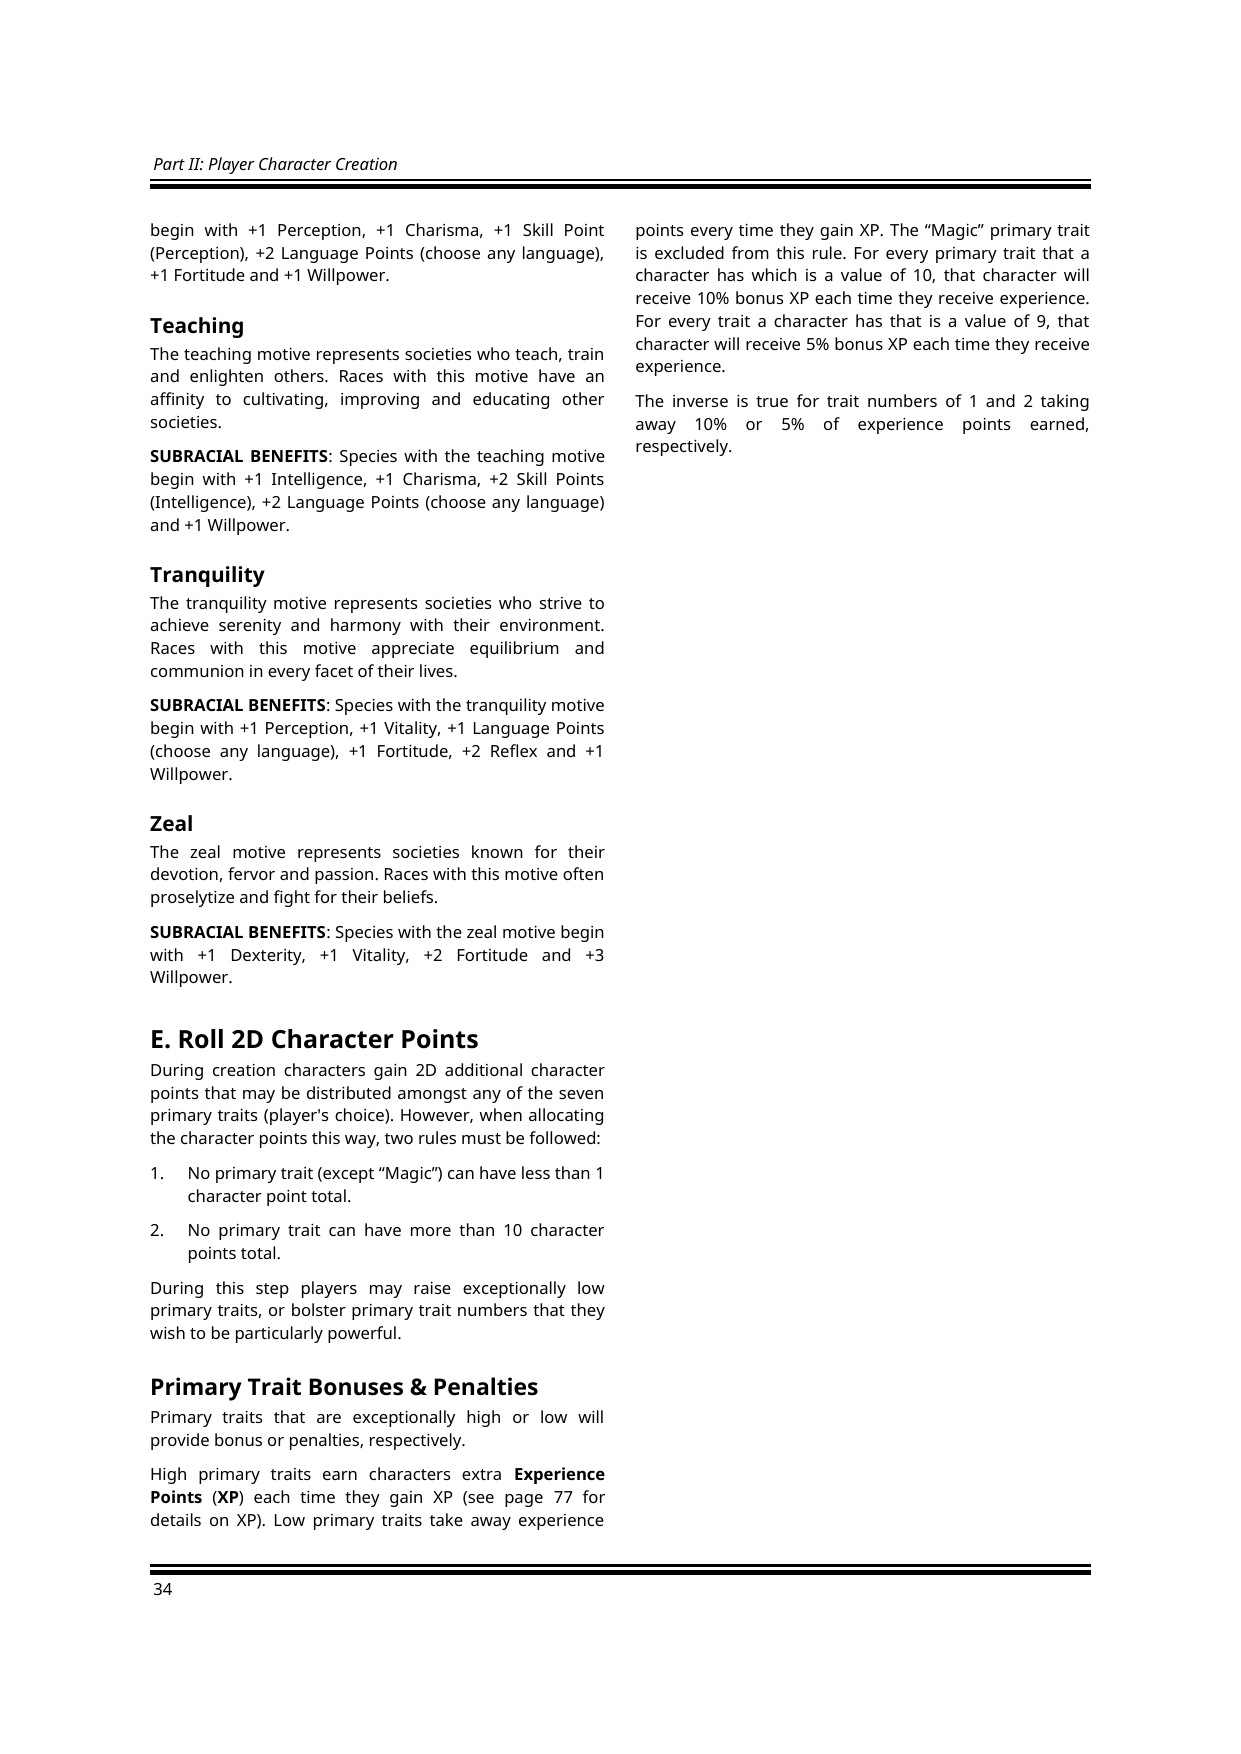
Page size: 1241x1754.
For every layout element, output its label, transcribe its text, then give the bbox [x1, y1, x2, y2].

text Teaching [150, 311, 605, 339]
text The zeal motive represents societies known for their devotion, fervor and passion. Races with this motive often proselytize and fight for their beliefs. [150, 840, 605, 908]
text SUBRACIAL BENEFITS: Species with the zeal motive begin with +1 Dexterity, +1 Vitality, +2 Fortitude and +3 Willpower. [150, 920, 605, 988]
text SUBRACIAL BENEFITS: Species with the teaching motive begin with +1 Intelligence, +1 Charisma, +2 Skill Points (Intelligence), +2 Language Points (choose any language) and +1 Willpower. [150, 445, 605, 536]
text Zeal [150, 809, 605, 837]
subtitle E. Roll 2D Character Points [150, 1022, 605, 1056]
text The inverse is true for trait numbers of 1 and 2 taking away 10% or 5% of experience points earned, respectively. [635, 389, 1091, 458]
text Tranquility [150, 560, 605, 588]
text High primary traits earn characters extra Experience Points (XP) each time they gain XP (see page 55 for details on XP). Low primary traits take away experience points every time they gain XP. The “Magic” primary trait is excluded from this rule. For every primary trait that a character has which is a value of 10, that character will receive 10% bonus XP each time they receive experience. For every trait a character has that is a value of 9, that character will receive 5% bonus XP each time they receive experience. [635, 219, 1091, 378]
text Primary traits that are exceptionally high or low will provide bonus or penalties, respectively. [150, 1406, 605, 1451]
text High primary traits earn characters extra Experience Points (XP) each time they gain XP (see page 55 for details on XP). Low primary traits take away experience points every time they gain XP. The “Magic” primary trait is excluded from this rule. For every primary trait that a character has which is a value of 10, that character will receive 10% bonus XP each time they receive experience. For every trait a character has that is a value of 9, that character will receive 5% bonus XP each time they receive experience. [150, 1463, 605, 1531]
list No primary trait can have more than 10 character points total. [150, 1219, 605, 1264]
list No primary trait (except “Magic”) can have less than 1 character point total. [150, 1161, 605, 1207]
text SUBRACIAL BENEFITS: Species with the tranquility motive begin with +1 Perception, +1 Vitality, +1 Language Points (choose any language), +1 Fortitude, +2 Reflex and +1 Willpower. [150, 694, 605, 785]
text The teaching motive represents societies who teach, train and enlighten others. Races with this motive have an affinity to cultivating, improving and educating other societies. [150, 342, 605, 433]
text During creation characters gain 2D additional character points that may be distributed amongst any of the seven primary traits (player's choice). However, when allocating the character points this way, two rules must be followed: [150, 1059, 605, 1149]
text Primary Trait Bonuses & Penalties [150, 1371, 605, 1403]
text During this step players may raise exceptionally low primary traits, or bolster primary trait numbers that they wish to be particularly powerful. [150, 1276, 605, 1344]
text The tranquility motive represents societies who strive to achieve serenity and harmony with their environment. Races with this motive appreciate equilibrium and communion in every facet of their lives. [150, 591, 605, 682]
text begin with +1 Perception, +1 Charisma, +1 Skill Point (Perception), +2 Language Points (choose any language), +1 Fortitude and +1 Willpower. [150, 219, 605, 287]
